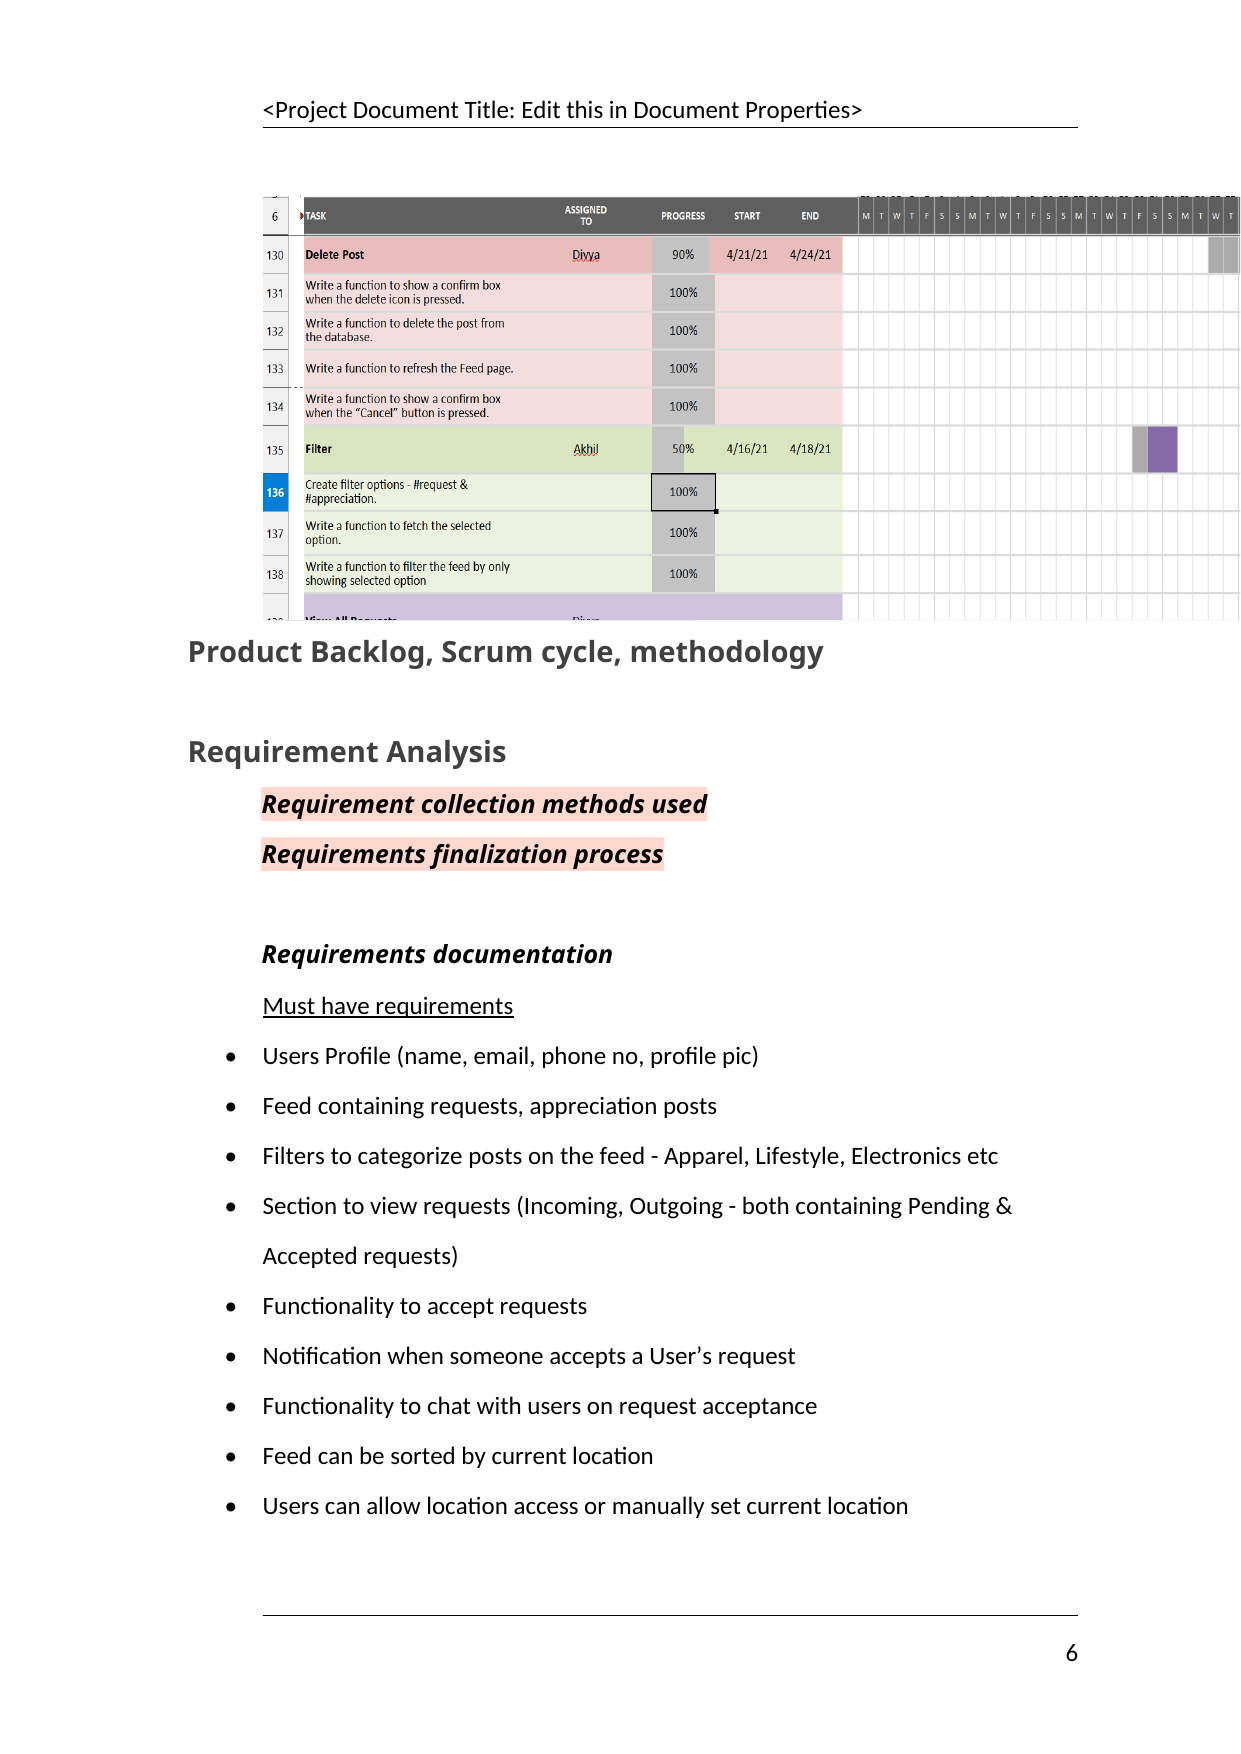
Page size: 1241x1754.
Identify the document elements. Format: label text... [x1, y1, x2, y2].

list Filters to categorize posts on the feed - Apparel, Lifestyle, Electronics etc [225, 1121, 1078, 1171]
list Users can allow location access or manually set current location [225, 1471, 1078, 1521]
text Must have requirements [262, 971, 1078, 1021]
list Functionality to chat with users on request acceptance [225, 1371, 1078, 1421]
subtitle Requirements documentation [261, 921, 1078, 971]
subtitle Product Backlog, Scrum cycle, methodology [187, 621, 1078, 671]
list Feed can be sorted by current location [225, 1421, 1078, 1471]
picture [265, 196, 1241, 620]
subtitle Requirement collection methods used [261, 771, 1078, 821]
list Users Profile (name, email, phone no, profile pic) [225, 1021, 1078, 1071]
subtitle Requirement Analysis [187, 721, 1078, 771]
list Feed containing requests, appreciation posts [225, 1071, 1078, 1121]
list Section to view requests (Incoming, Outgoing - both containing Pending & Accepted requests) [225, 1171, 1078, 1271]
list Notification when someone accepts a User’s request [225, 1321, 1078, 1371]
list Functionality to accept requests [225, 1271, 1078, 1321]
subtitle Requirements finalization process [261, 821, 1078, 871]
